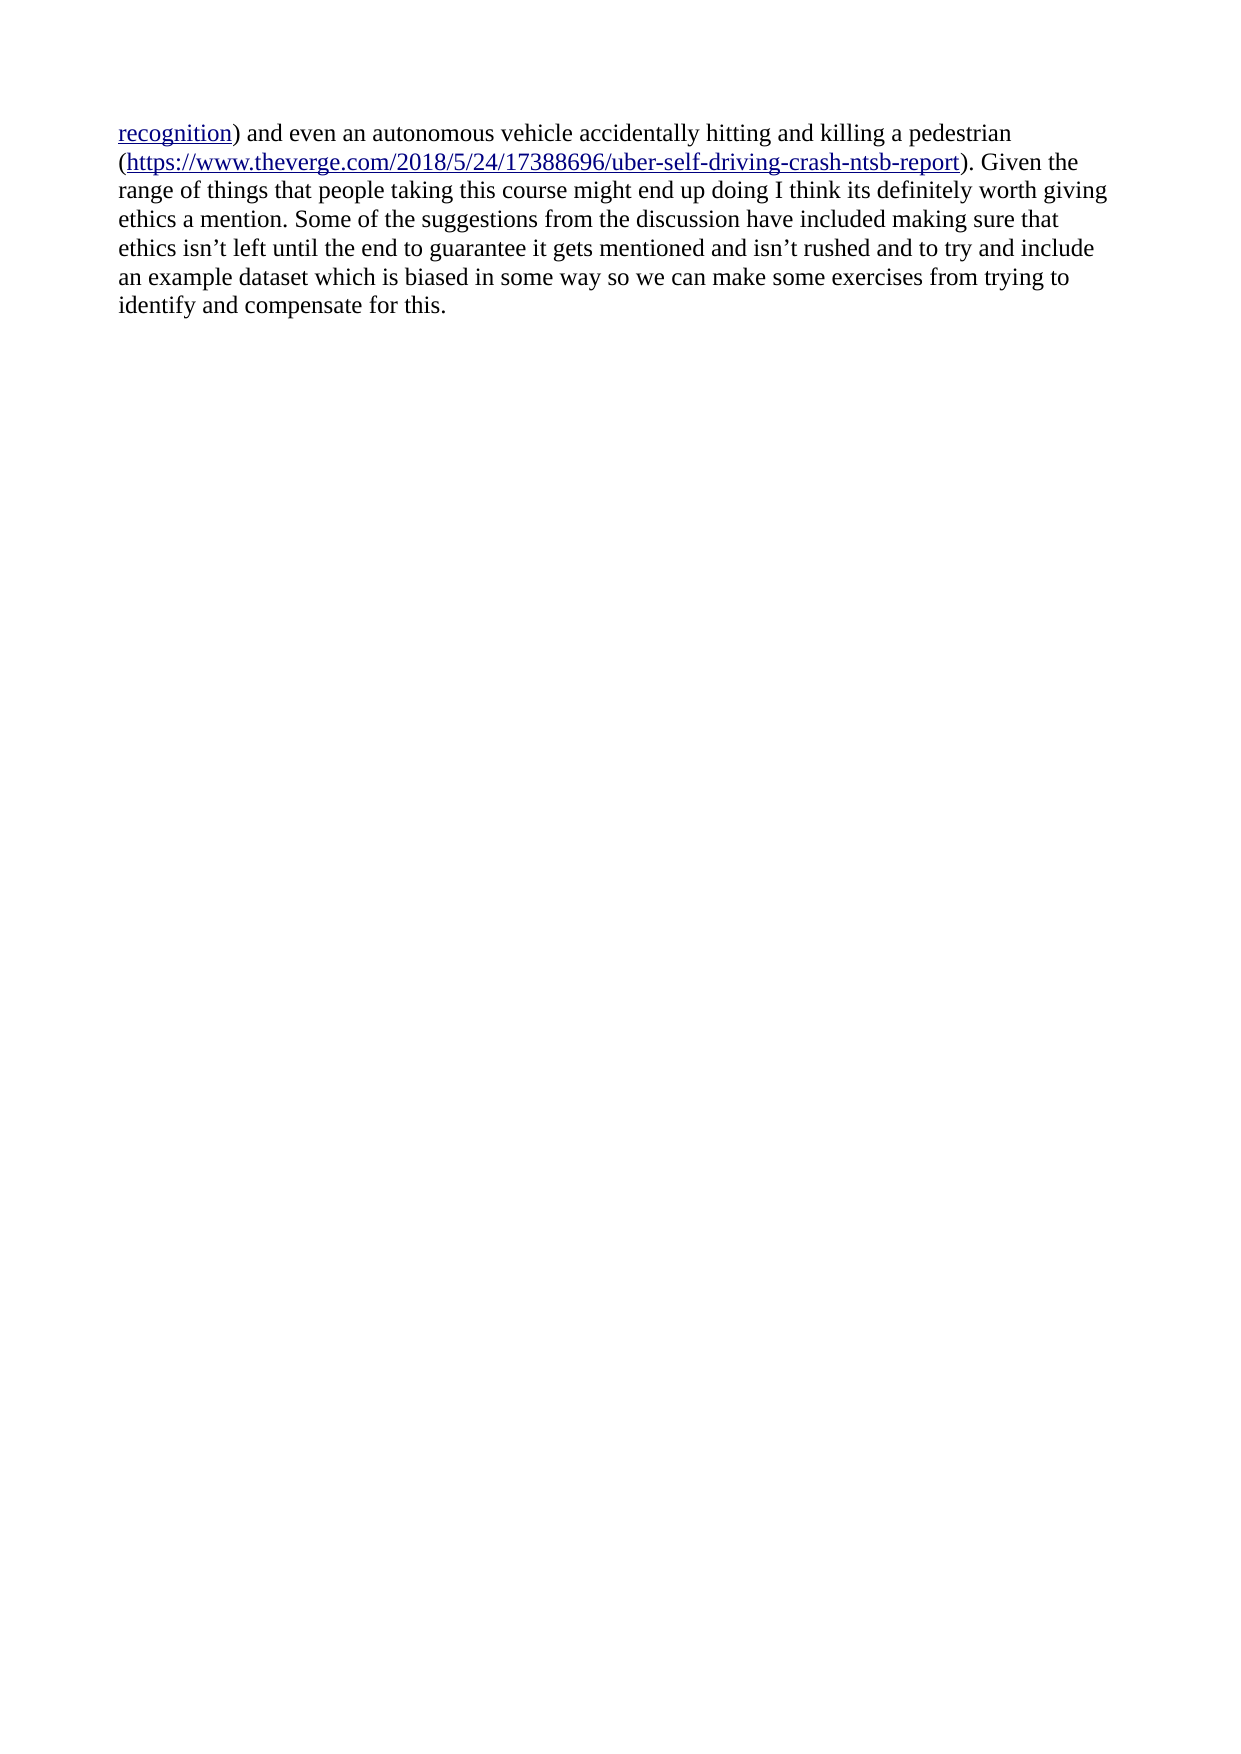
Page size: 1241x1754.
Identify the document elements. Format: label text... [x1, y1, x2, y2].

text recognition) and even an autonomous vehicle accidentally hitting and killing a pedestrian (https://www.theverge.com/2018/5/24/17388696/uber-self-driving-crash-ntsb-report). Given the range of things that people taking this course might end up doing I think its definitely worth giving ethics a mention. Some of the suggestions from the discussion have included making sure that ethics isn’t left until the end to guarantee it gets mentioned and isn’t rushed and to try and include an example dataset which is biased in some way so we can make some exercises from trying to identify and compensate for this. [118, 118, 1122, 319]
